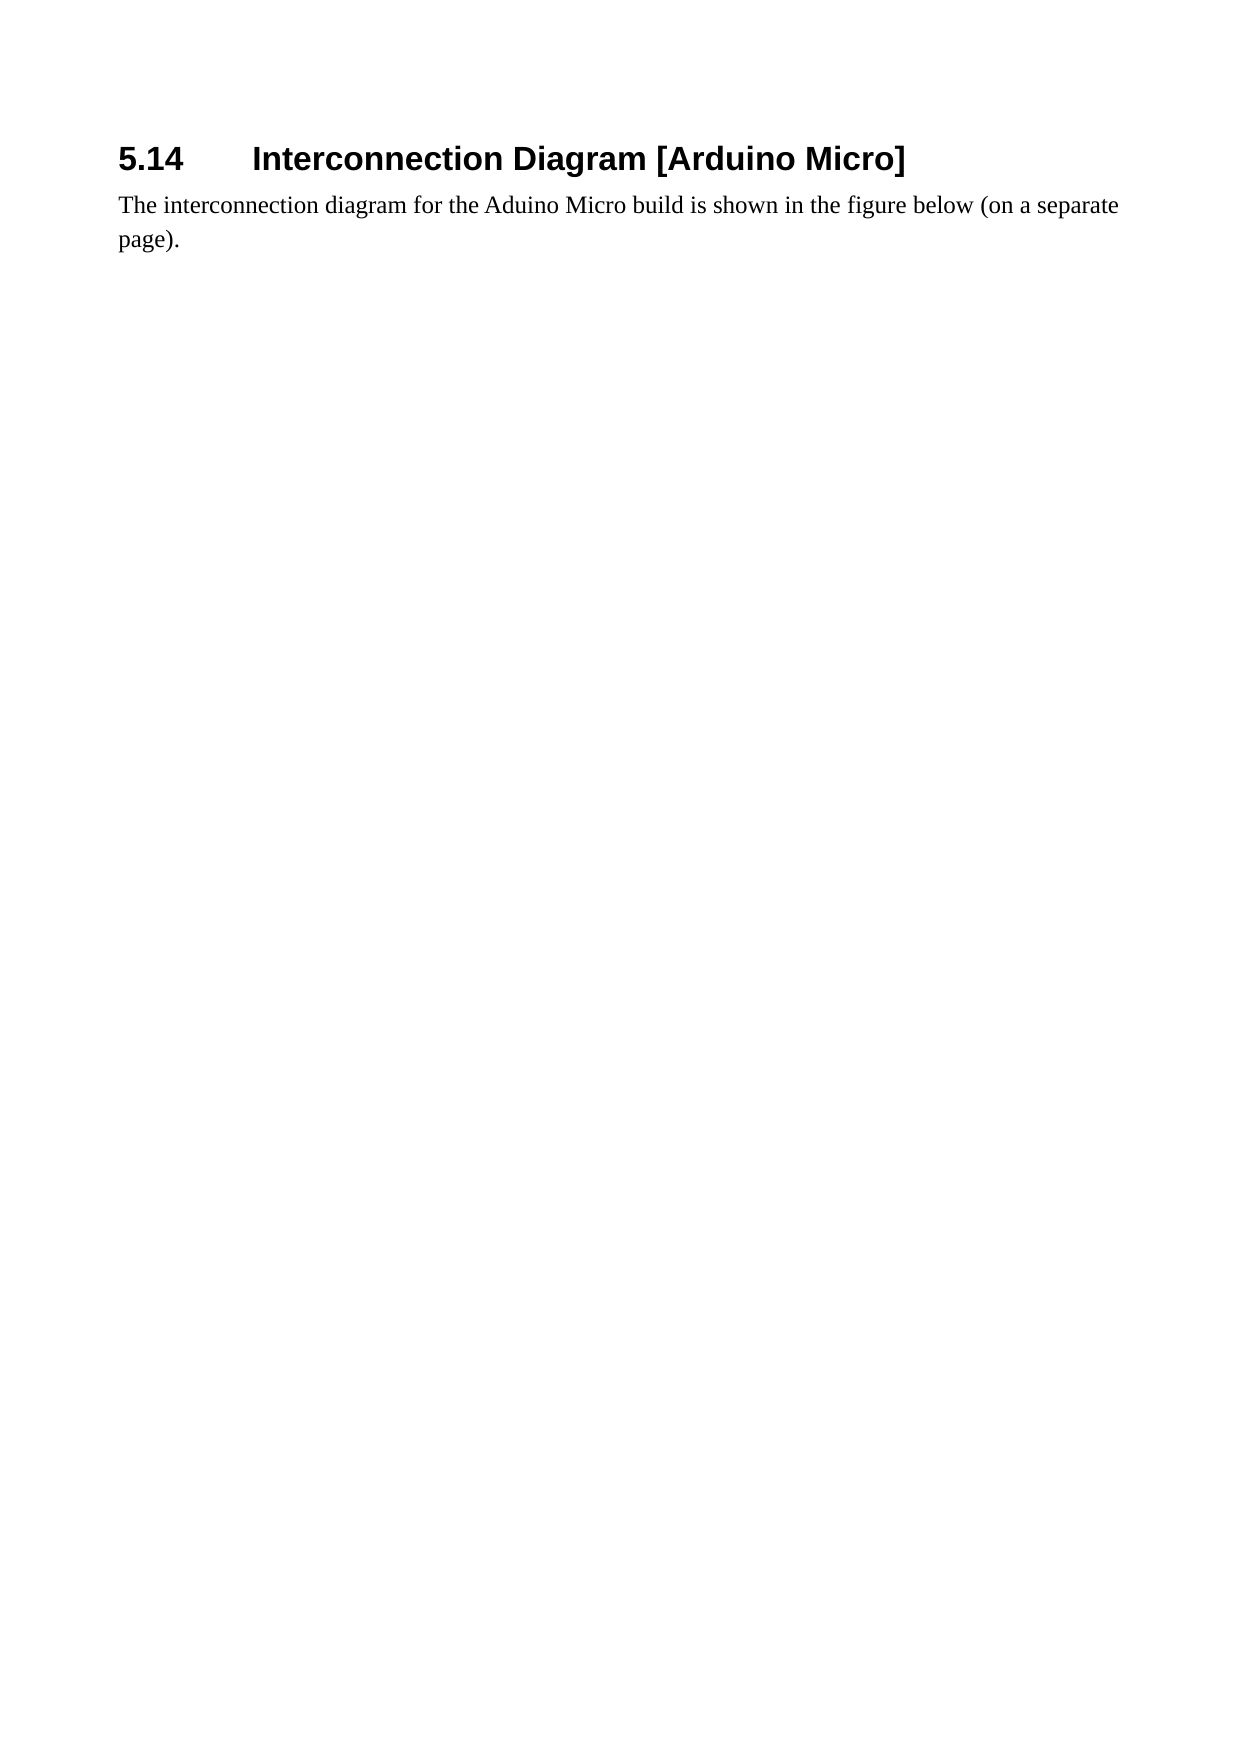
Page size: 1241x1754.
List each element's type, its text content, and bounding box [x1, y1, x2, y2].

text The interconnection diagram for the Aduino Micro build is shown in the figure below (on a separate page). [118, 190, 1122, 253]
subtitle Interconnection Diagram [Arduino Micro] [118, 139, 1122, 178]
